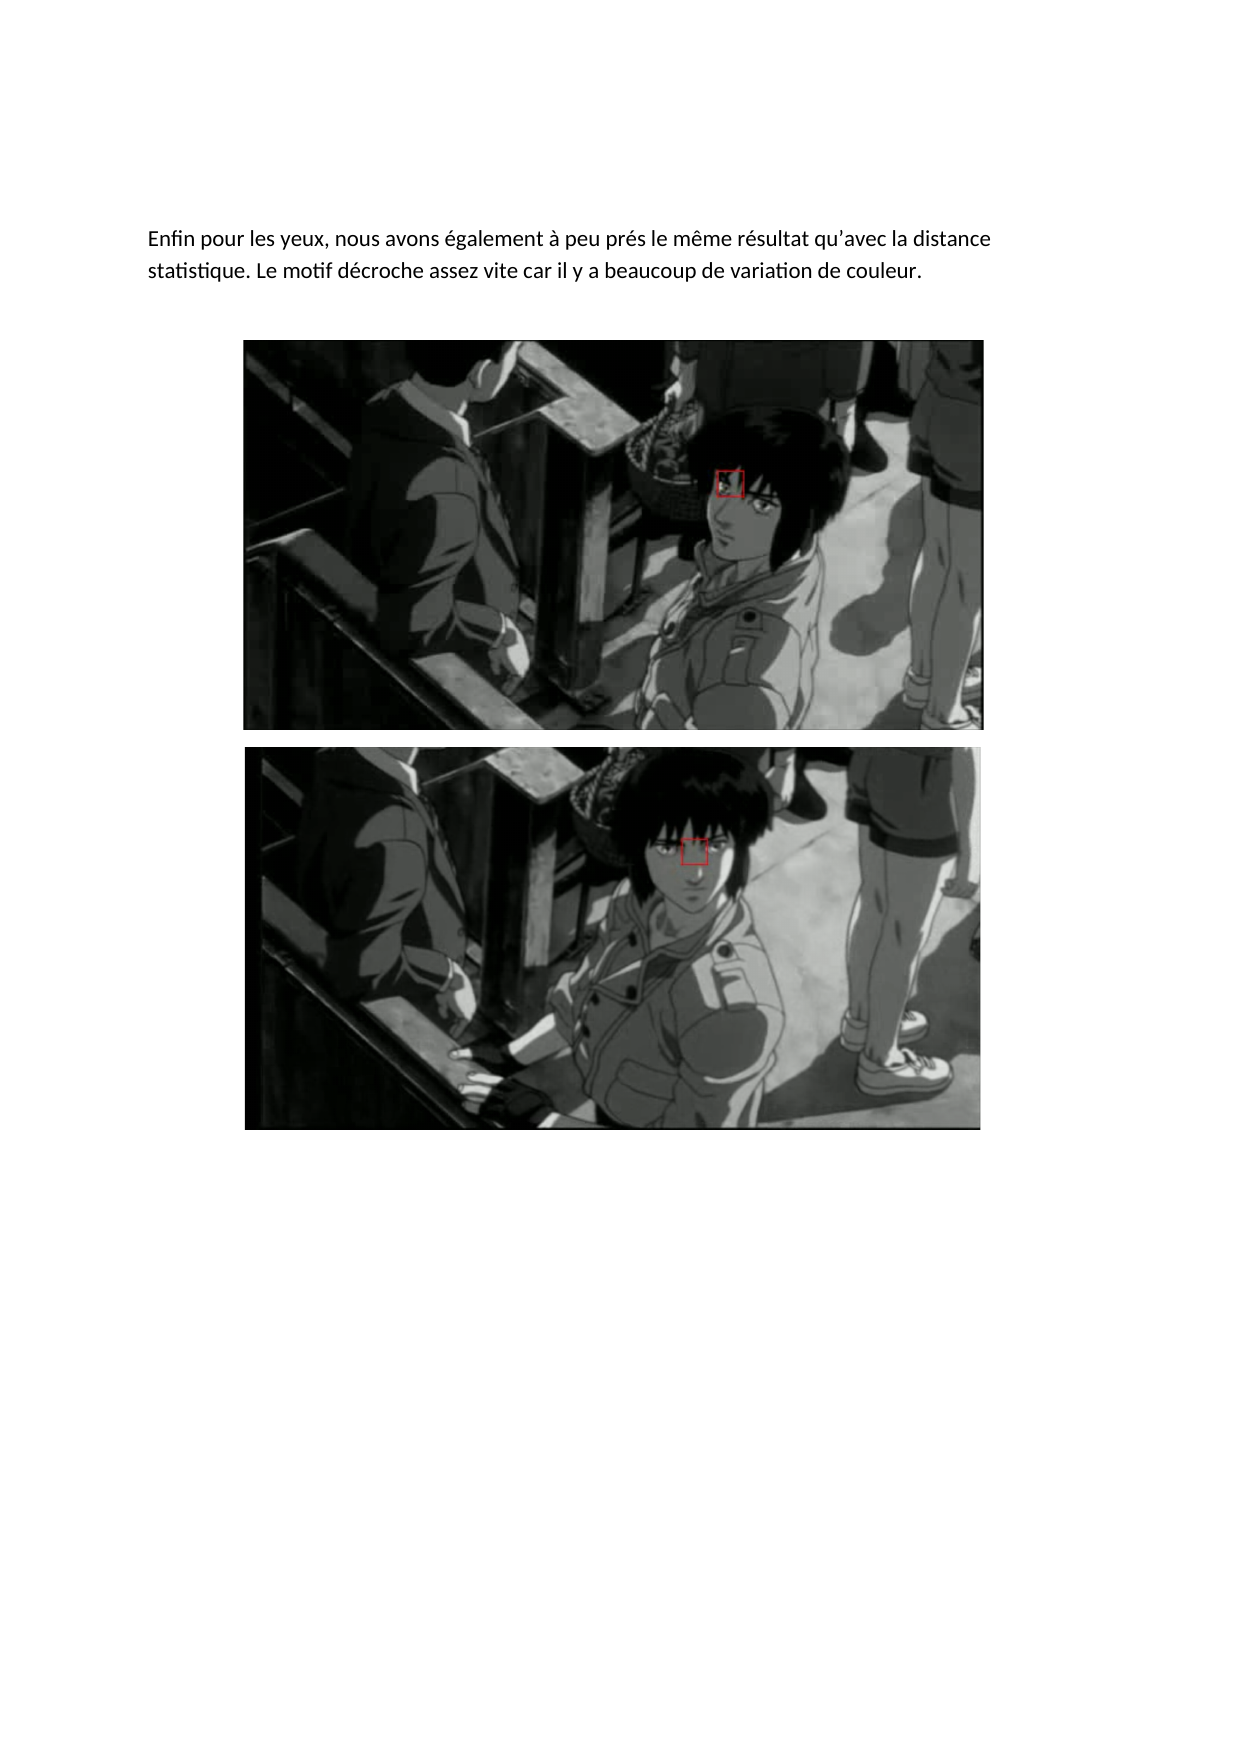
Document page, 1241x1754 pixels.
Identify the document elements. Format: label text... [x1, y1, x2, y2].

picture [243, 340, 984, 730]
picture [244, 747, 981, 1130]
text Enfin pour les yeux, nous avons également à peu prés le même résultat qu’avec la distance statistique. Le motif décroche assez vite car il y a beaucoup de variation de couleur. [148, 224, 1093, 284]
